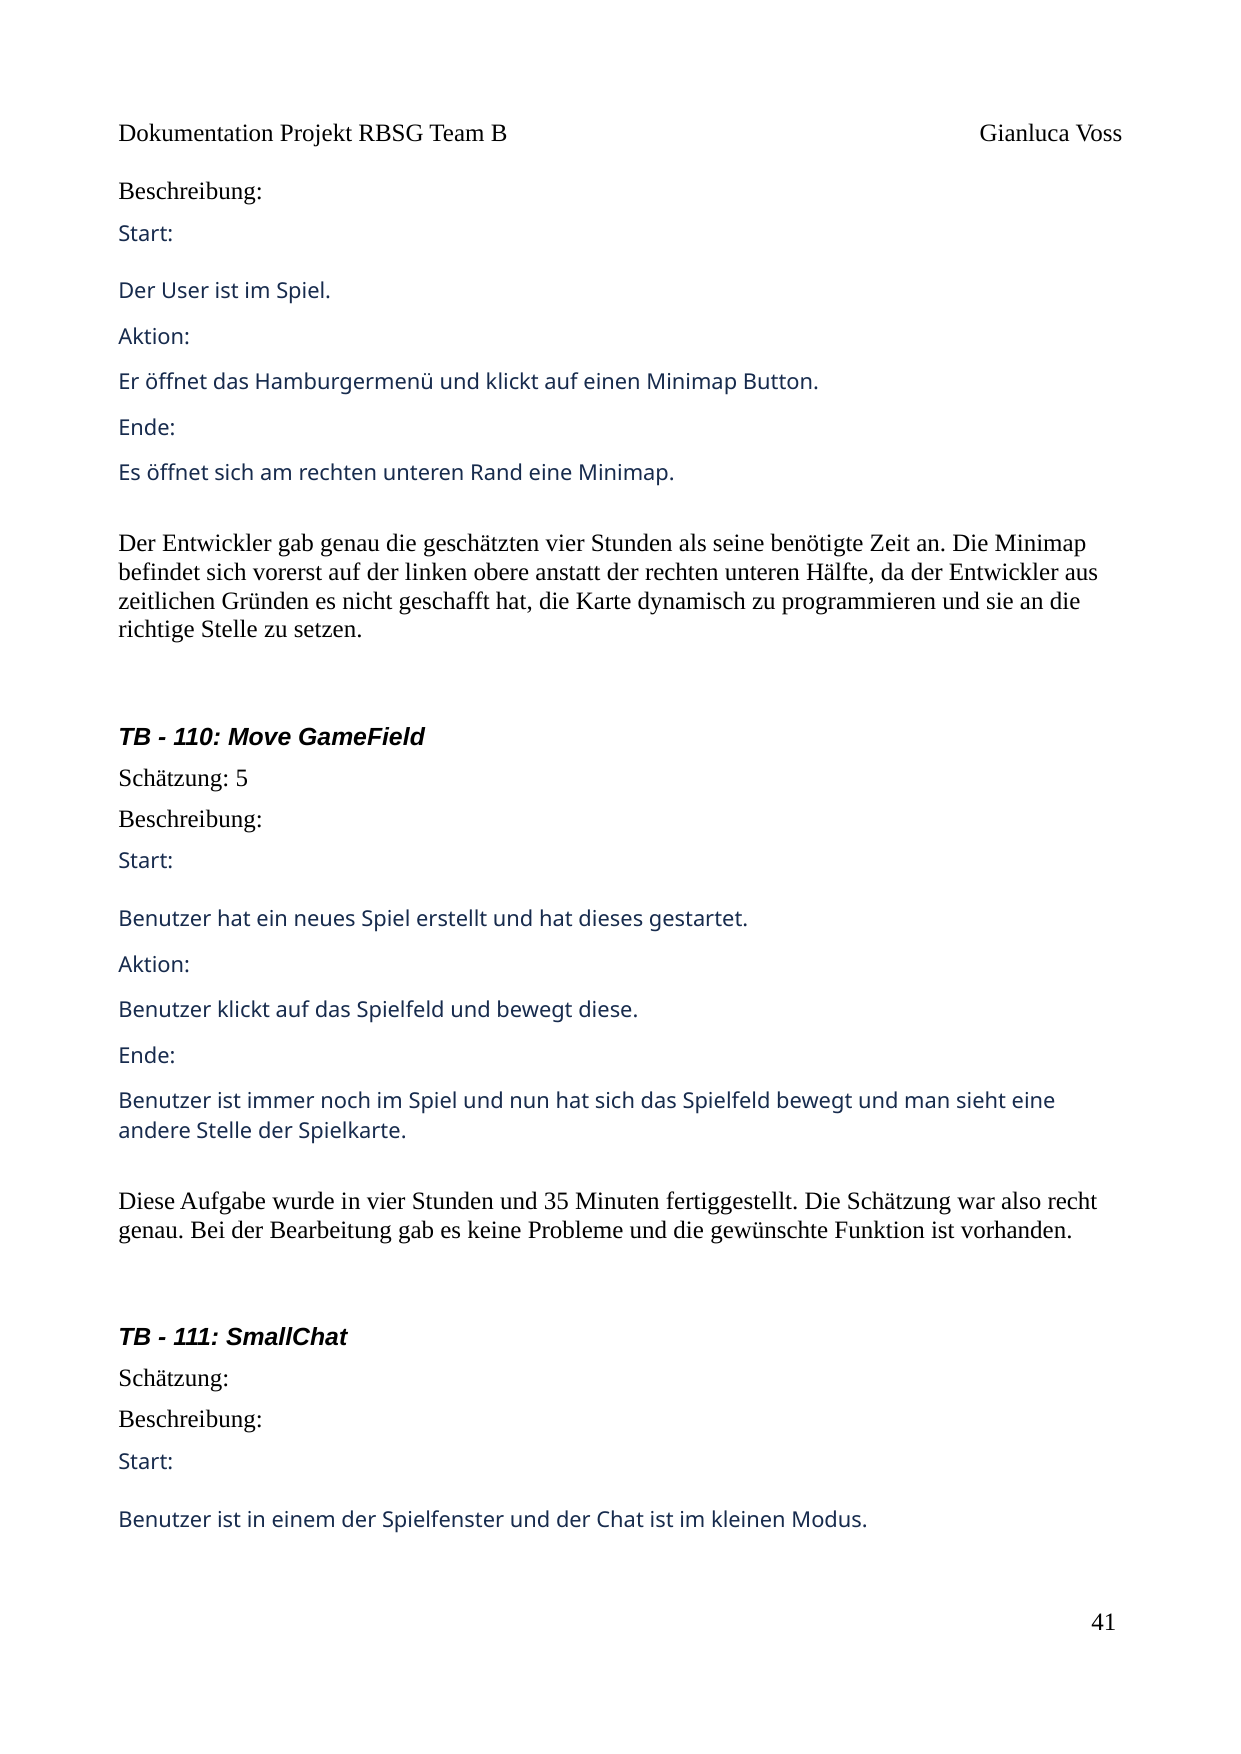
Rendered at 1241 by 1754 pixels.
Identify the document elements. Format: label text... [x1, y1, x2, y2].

subtitle TB - 111: SmallChat [118, 1322, 1122, 1351]
text Beschreibung: [118, 176, 1122, 205]
text Der Entwickler gab genau die geschätzten vier Stunden als seine benötigte Zeit an. Die Minimap befindet sich vorerst auf der linken obere anstatt der rechten unteren Hälfte, da der Entwickler aus zeitlichen Gründen es nicht geschafft hat, die Karte dynamisch zu programmieren und sie an die richtige Stelle zu setzen. [118, 528, 1122, 643]
text Der User ist im Spiel. [118, 276, 1122, 305]
text Aktion: [118, 321, 1122, 351]
text Start: [118, 218, 1122, 247]
text Ende: [118, 412, 1122, 442]
text Start: [118, 846, 1122, 875]
text Es öffnet sich am rechten unteren Rand eine Minimap. [118, 457, 1122, 487]
text Schätzung: [118, 1363, 1122, 1392]
text Benutzer hat ein neues Spiel erstellt und hat dieses gestartet. [118, 903, 1122, 933]
text Start: [118, 1446, 1122, 1476]
text Ende: [118, 1040, 1122, 1069]
text Diese Aufgabe wurde in vier Stunden und 35 Minuten fertiggestellt. Die Schätzung war also recht genau. Bei der Bearbeitung gab es keine Probleme und die gewünschte Funktion ist vorhanden. [118, 1186, 1122, 1243]
text Beschreibung: [118, 804, 1122, 833]
text Benutzer ist immer noch im Spiel und nun hat sich das Spielfeld bewegt und man sieht eine andere Stelle der Spielkarte. [118, 1085, 1122, 1145]
text Benutzer klickt auf das Spielfeld und bewegt diese. [118, 994, 1122, 1024]
subtitle TB - 110: Move GameField [118, 722, 1122, 751]
text Aktion: [118, 949, 1122, 979]
text Er öffnet das Hamburgermenü und klickt auf einen Minimap Button. [118, 366, 1122, 396]
text Beschreibung: [118, 1404, 1122, 1433]
text Benutzer ist in einem der Spielfenster und der Chat ist im kleinen Modus. [118, 1504, 1122, 1533]
text Schätzung: 5 [118, 763, 1122, 792]
